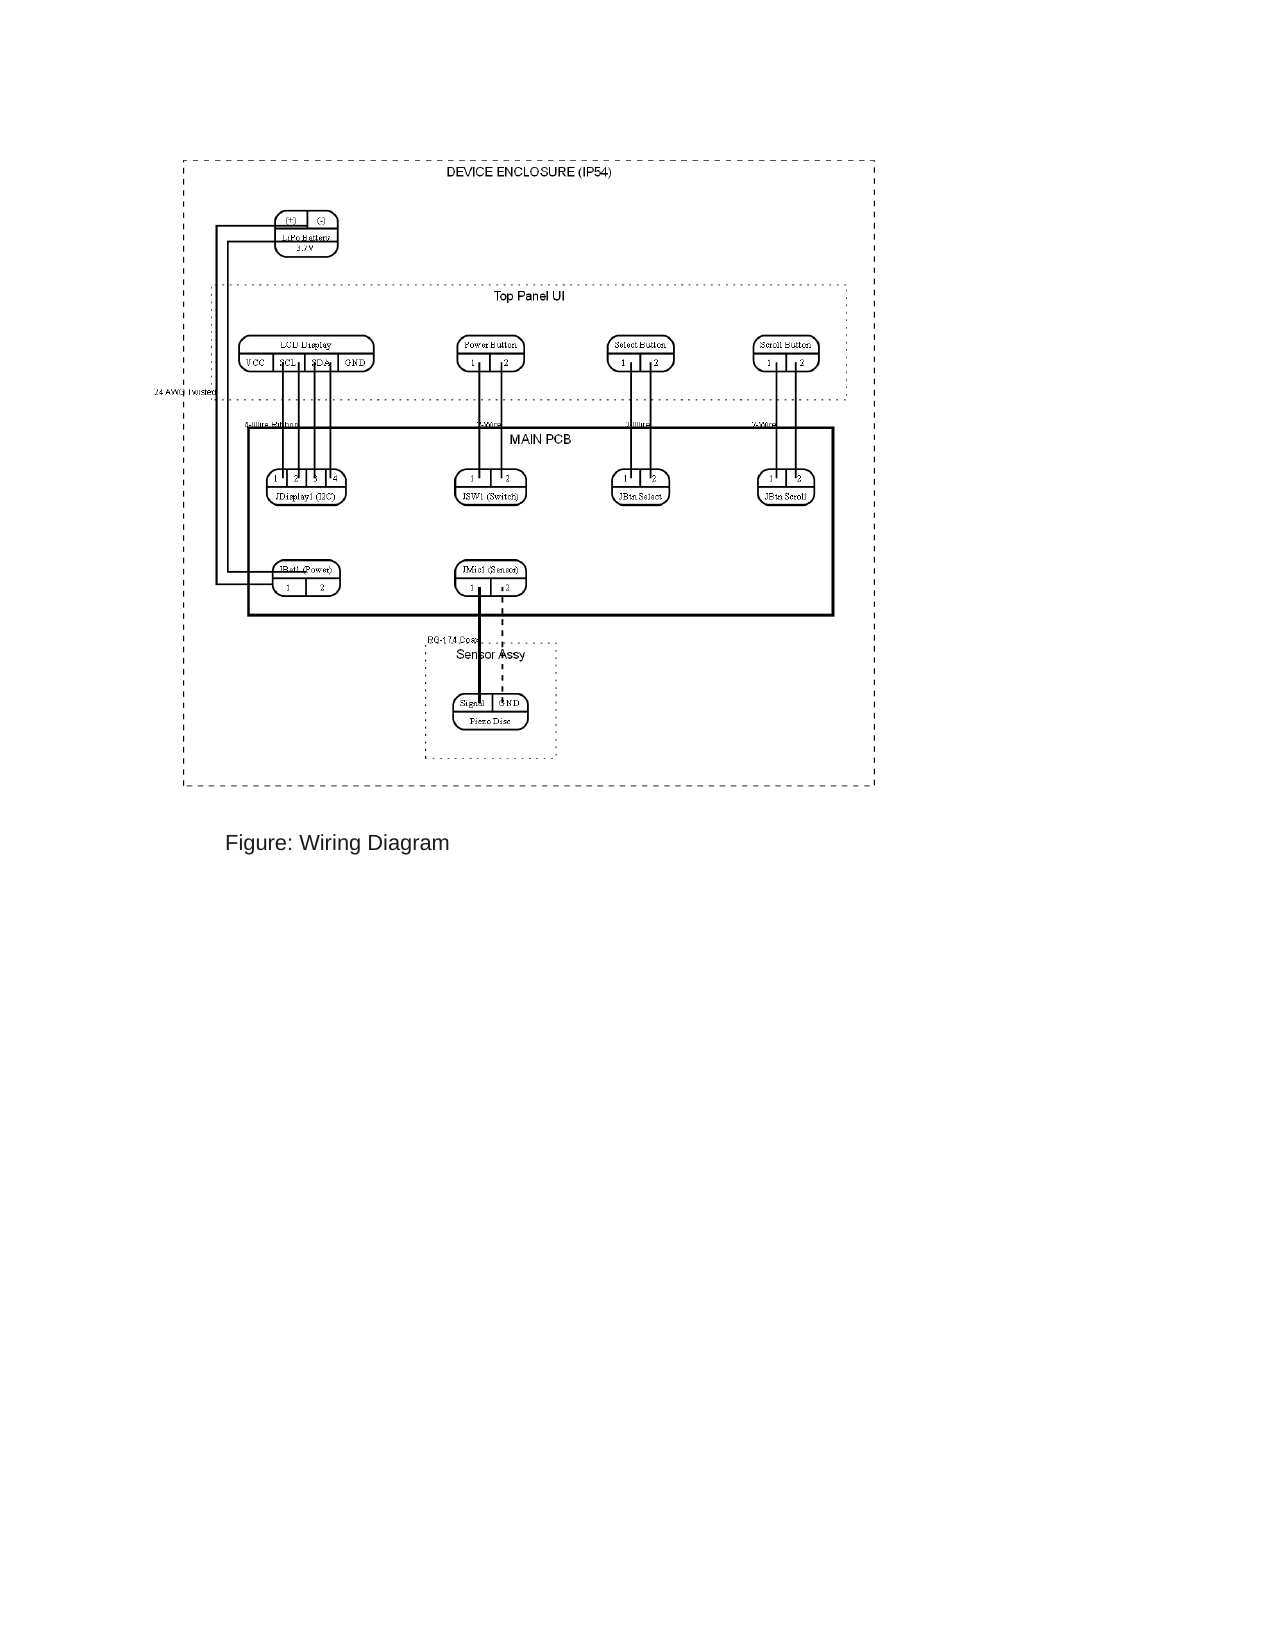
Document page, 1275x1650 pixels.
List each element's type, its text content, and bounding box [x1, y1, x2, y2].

text Figure: Wiring Diagram [150, 830, 1125, 855]
picture [150, 150, 885, 797]
